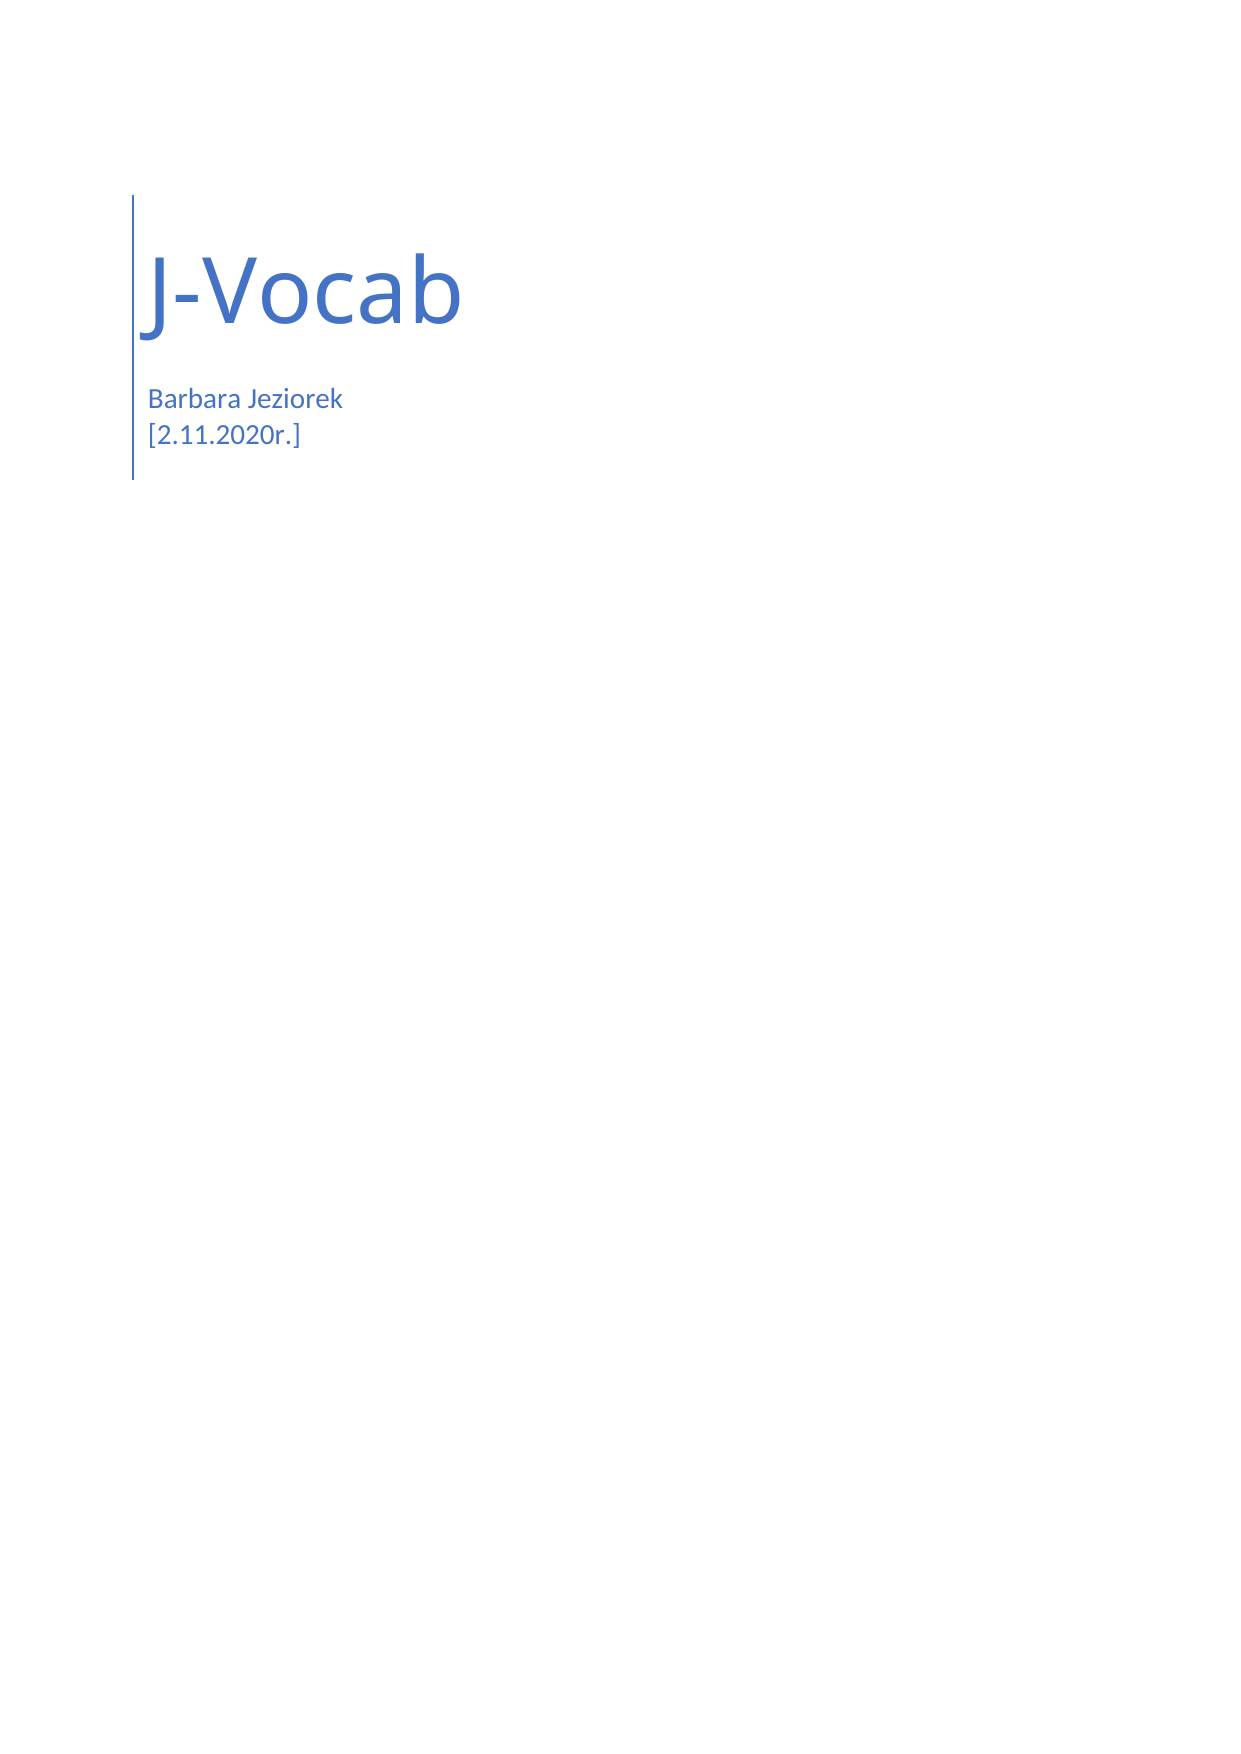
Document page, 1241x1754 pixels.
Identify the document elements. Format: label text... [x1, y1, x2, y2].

table_cell Barbara Jeziorek [2.11.2020r.] [134, 380, 1240, 480]
table_cell [134, 350, 1240, 380]
table_cell J-Vocab [134, 225, 1240, 350]
table_header [134, 195, 1240, 225]
